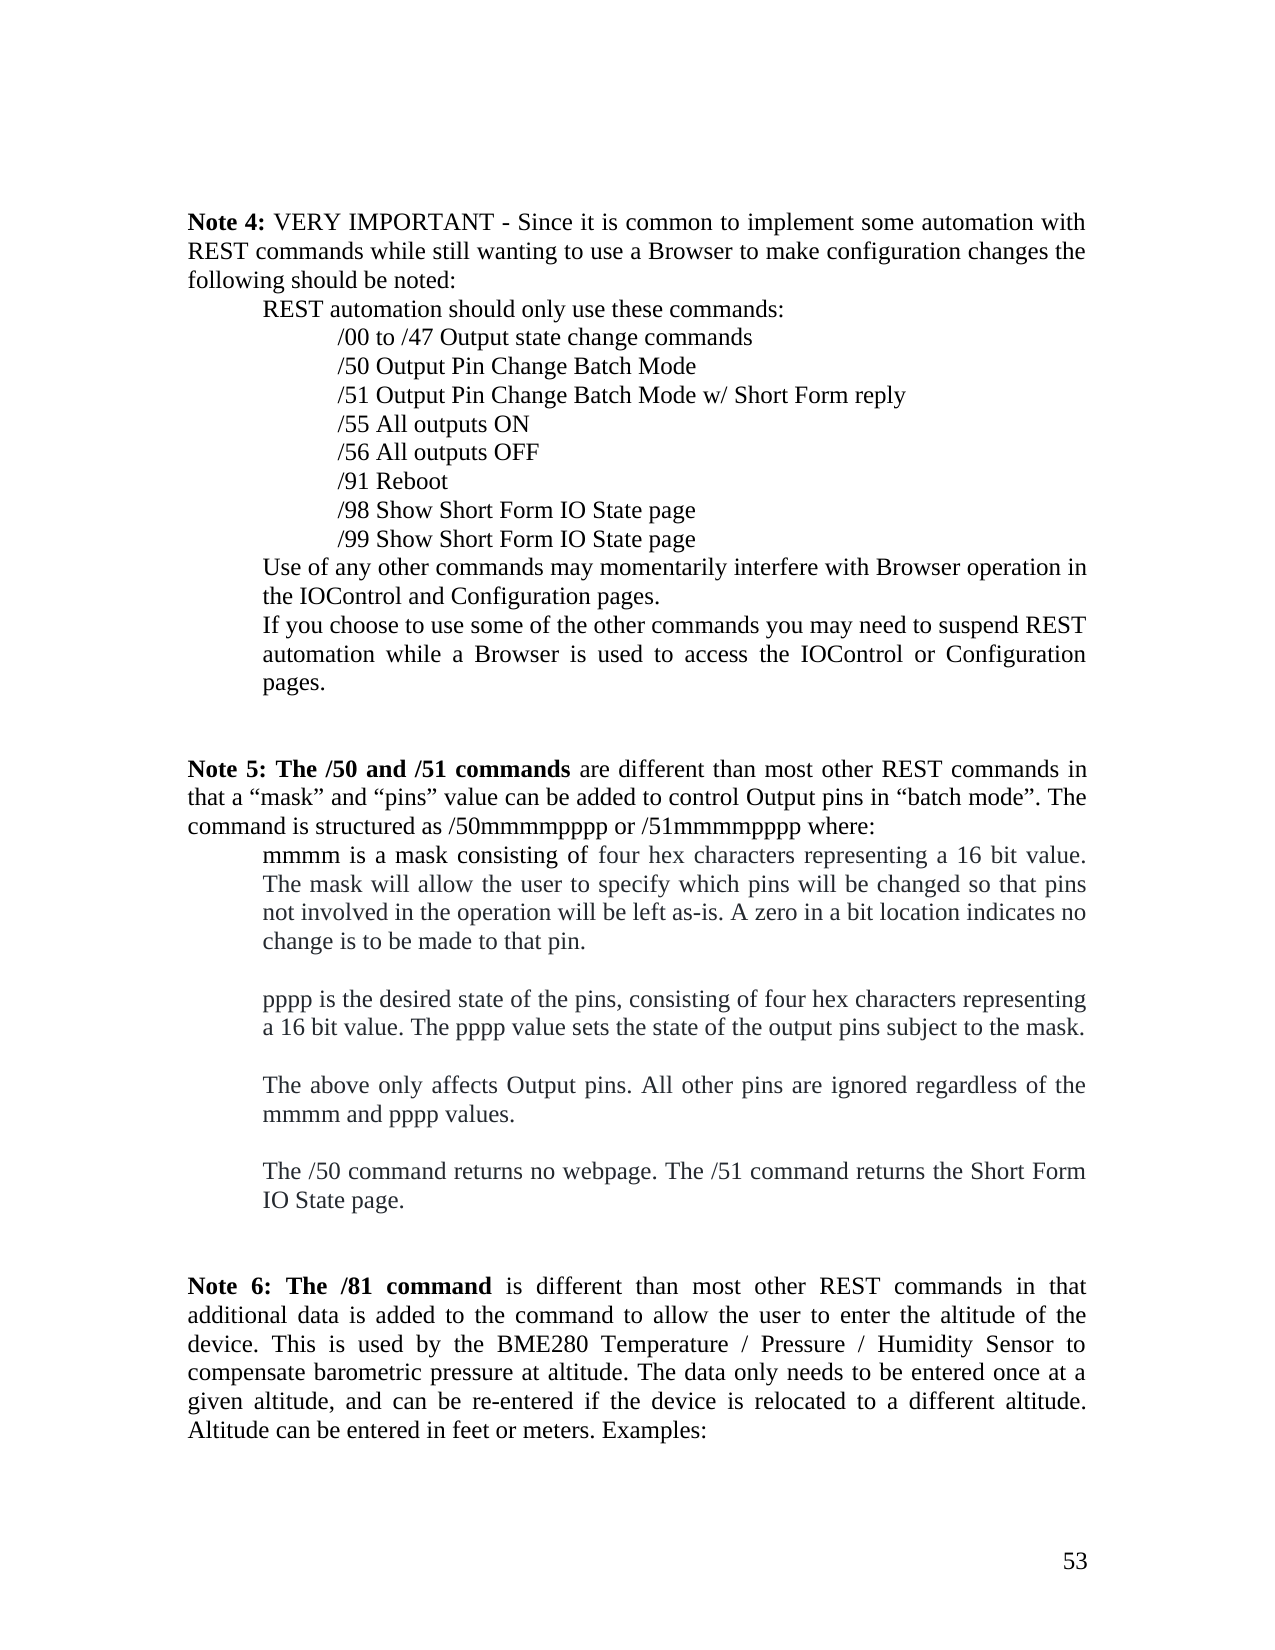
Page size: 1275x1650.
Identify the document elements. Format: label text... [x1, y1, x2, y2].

text Note 5: The /50 and /51 commands are different than most other REST commands in that a “mask” and “pins” value can be added to control Output pins in “batch mode”. The command is structured as /50mmmmpppp or /51mmmmpppp where: [187, 754, 1087, 840]
text /50 Output Pin Change Batch Mode [337, 351, 1087, 380]
text /91 Reboot [337, 466, 1087, 495]
text mmmm is a mask consisting of four hex characters representing a 16 bit value. The mask will allow the user to specify which pins will be changed so that pins not involved in the operation will be left as-is. A zero in a bit location indicates no change is to be made to that pin. [262, 840, 1087, 955]
text REST automation should only use these commands: [262, 294, 1087, 322]
text /55 All outputs ON [337, 409, 1087, 437]
text /51 Output Pin Change Batch Mode w/ Short Form reply [337, 380, 1087, 409]
text Note 4: VERY IMPORTANT - Since it is common to implement some automation with REST commands while still wanting to use a Browser to make configuration changes the following should be noted: [187, 207, 1087, 294]
text The /50 command returns no webpage. The /51 command returns the Short Form IO State page. [262, 1156, 1087, 1214]
text The above only affects Output pins. All other pins are ignored regardless of the mmmm and pppp values. [262, 1041, 1087, 1127]
text /99 Show Short Form IO State page [337, 524, 1087, 552]
text /56 All outputs OFF [337, 437, 1087, 466]
text /00 to /47 Output state change commands [337, 322, 1087, 351]
text /98 Show Short Form IO State page [337, 495, 1087, 524]
text Use of any other commands may momentarily interfere with Browser operation in the IOControl and Configuration pages. [262, 552, 1087, 610]
text If you choose to use some of the other commands you may need to suspend REST automation while a Browser is used to access the IOControl or Configuration pages. [262, 610, 1087, 696]
text Note 6: The /81 command is different than most other REST commands in that additional data is added to the command to allow the user to enter the altitude of the device. This is used by the BME280 Temperature / Pressure / Humidity Sensor to compensate barometric pressure at altitude. The data only needs to be entered once at a given altitude, and can be re-entered if the device is relocated to a different altitude. Altitude can be entered in feet or meters. Examples: [187, 1242, 1087, 1444]
text pppp is the desired state of the pins, consisting of four hex characters representing a 16 bit value. The pppp value sets the state of the output pins subject to the mask. [262, 984, 1087, 1041]
